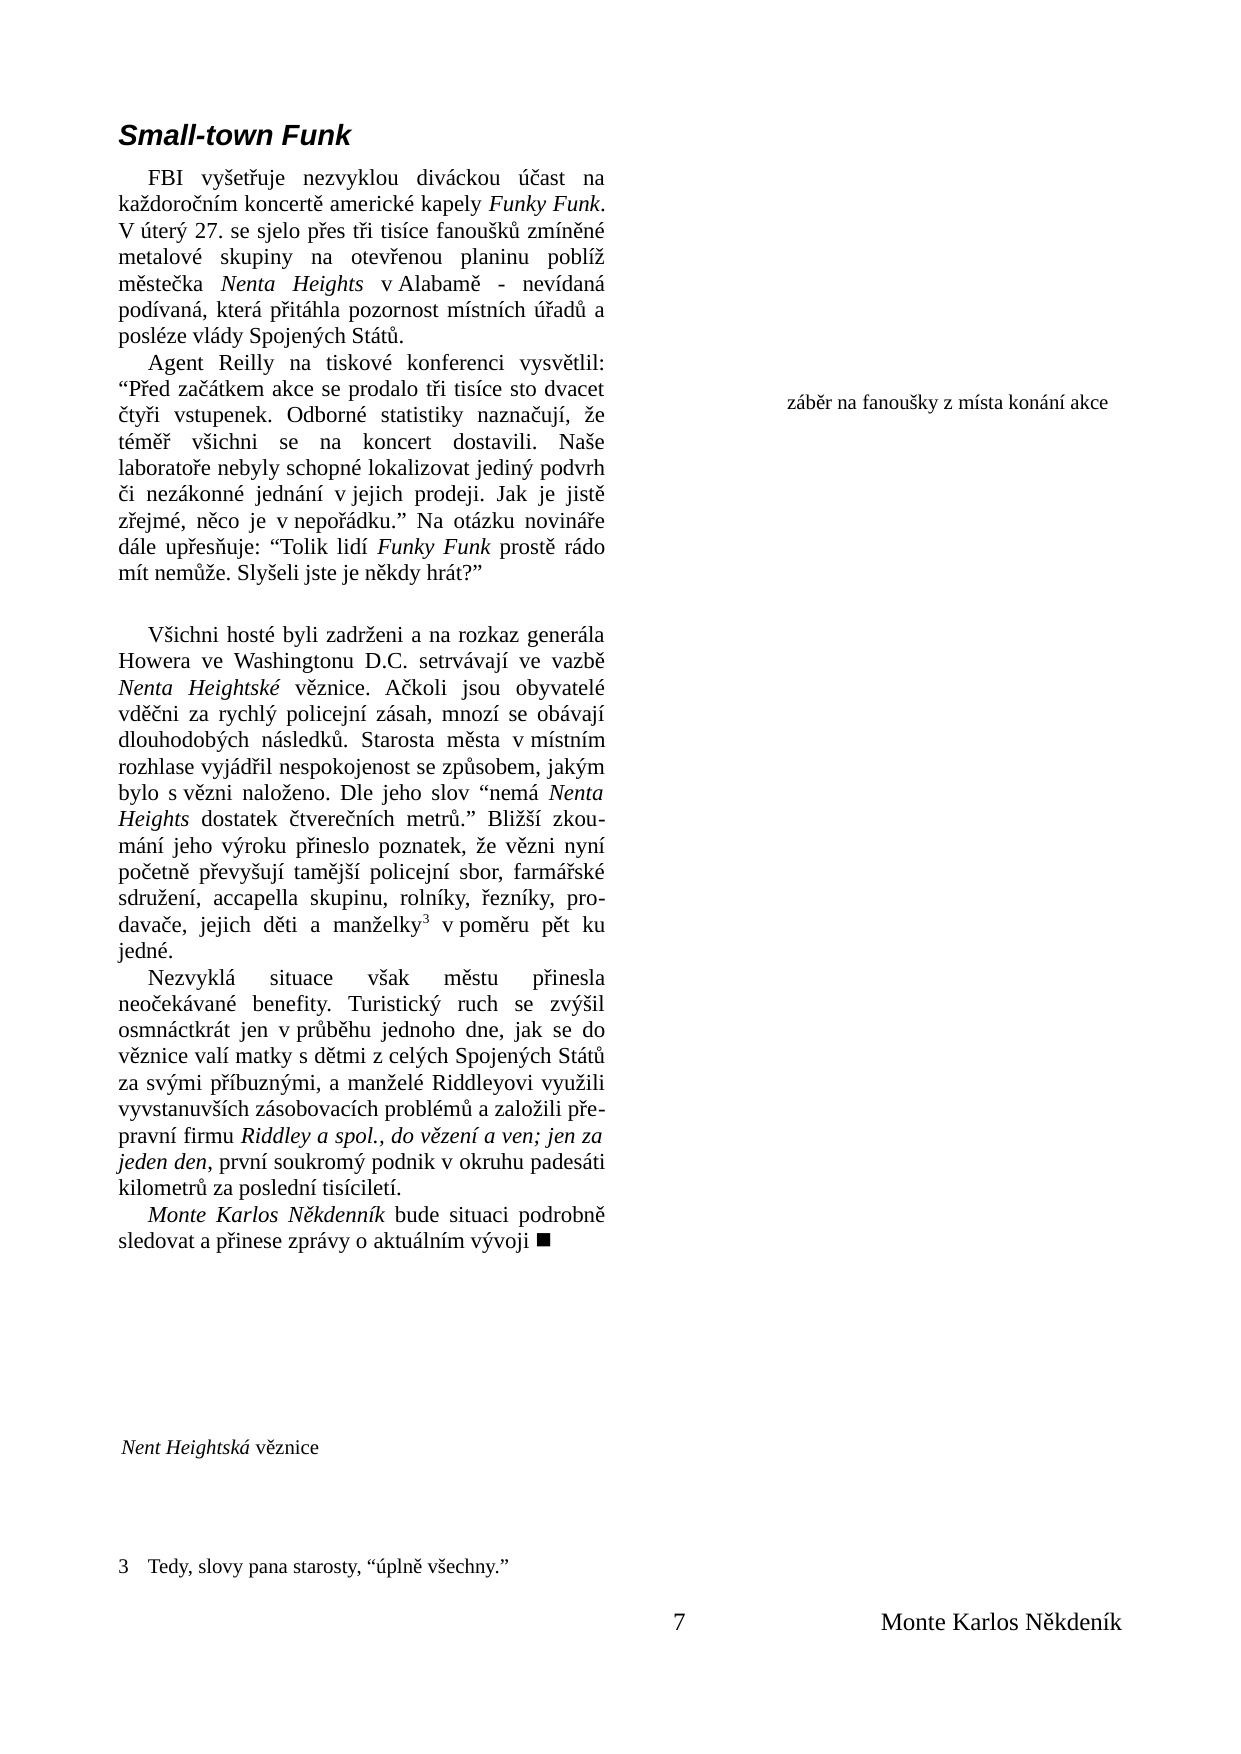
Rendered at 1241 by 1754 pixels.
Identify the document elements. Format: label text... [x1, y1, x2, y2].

text FBI vyšetřuje nezvyklou diváckou účast na každoročním koncertě ame­rické kapely Funky Funk. V úterý 27. se sjelo přes tři tisíce fanoušků zmíněné metalové skupiny na otevřenou planinu poblíž městečka Nenta Heights v Alabamě - nevídaná podívaná, která přitáhla pozornost místních úřadů a posléze vlády Spojených Států. [118, 164, 605, 349]
text Agent Reilly na tiskové konferenci vysvětlil: “Před začátkem akce se prodalo tři tisíce sto dvacet čtyři vstu­penek. Odborné statistiky naznačují, že téměř všichni se na koncert dostavili. Naše laboratoře nebyly schopné lokalizovat jediný podvrh či nezákonné jednání v jejich prodeji. Jak je jistě zřejmé, něco je v nepořádku.” Na otázku novináře dále upřesňuje: “Tolik lidí Funky Funk prostě rádo mít nemůže. Slyšeli jste je někdy hrát?” [118, 349, 605, 585]
subtitle Small-town Funk [118, 118, 1122, 152]
text Monte Karlos Někdenník bude situaci podrobně sledovat a přinese zprávy o aktuálním vývoji. [118, 1201, 605, 1253]
text Všichni hosté byli zadrženi a na rozkaz generála Howera ve Washingtonu D.C. setrvávají ve vazbě Nenta Heightské věznice. Ačkoli jsou obyvatelé vděčni za rychlý policejní zásah, mnozí se obávají dlouhodobých následků. Starosta města v místním rozhlase vyjádřil nespokojenost se způsobem, jakým bylo s vězni naloženo. Dle jeho slov “nemá Nenta Heights dostatek čtverečních metrů.” Bližší zkou­mání jeho výroku přineslo poznatek, že vězni nyní početně převyšují tamější policejní sbor, farmářské sdružení, accapella skupinu, rolníky, řezníky, pro­davače, jejich děti a manželky v poměru pět ku jedné. [118, 621, 605, 963]
text Nezvyklá situace však městu přinesla neočekávané benefity. Turistický ruch se zvýšil osmnáctkrát jen v průběhu jednoho dne, jak se do věznice valí matky s dětmi z celých Spojených Států za svými příbuznými, a manželé Riddleyovi využili vyvstanuvších zásobovacích problémů a založili pře­pravní firmu Riddley a spol., do vězení a ven; jen za jeden den, první soukromý podnik v okruhu padesáti kilometrů za poslední tisíciletí. [118, 963, 605, 1201]
text Tedy, slovy pana starosty, “úplně všechny.” [118, 1553, 605, 1578]
